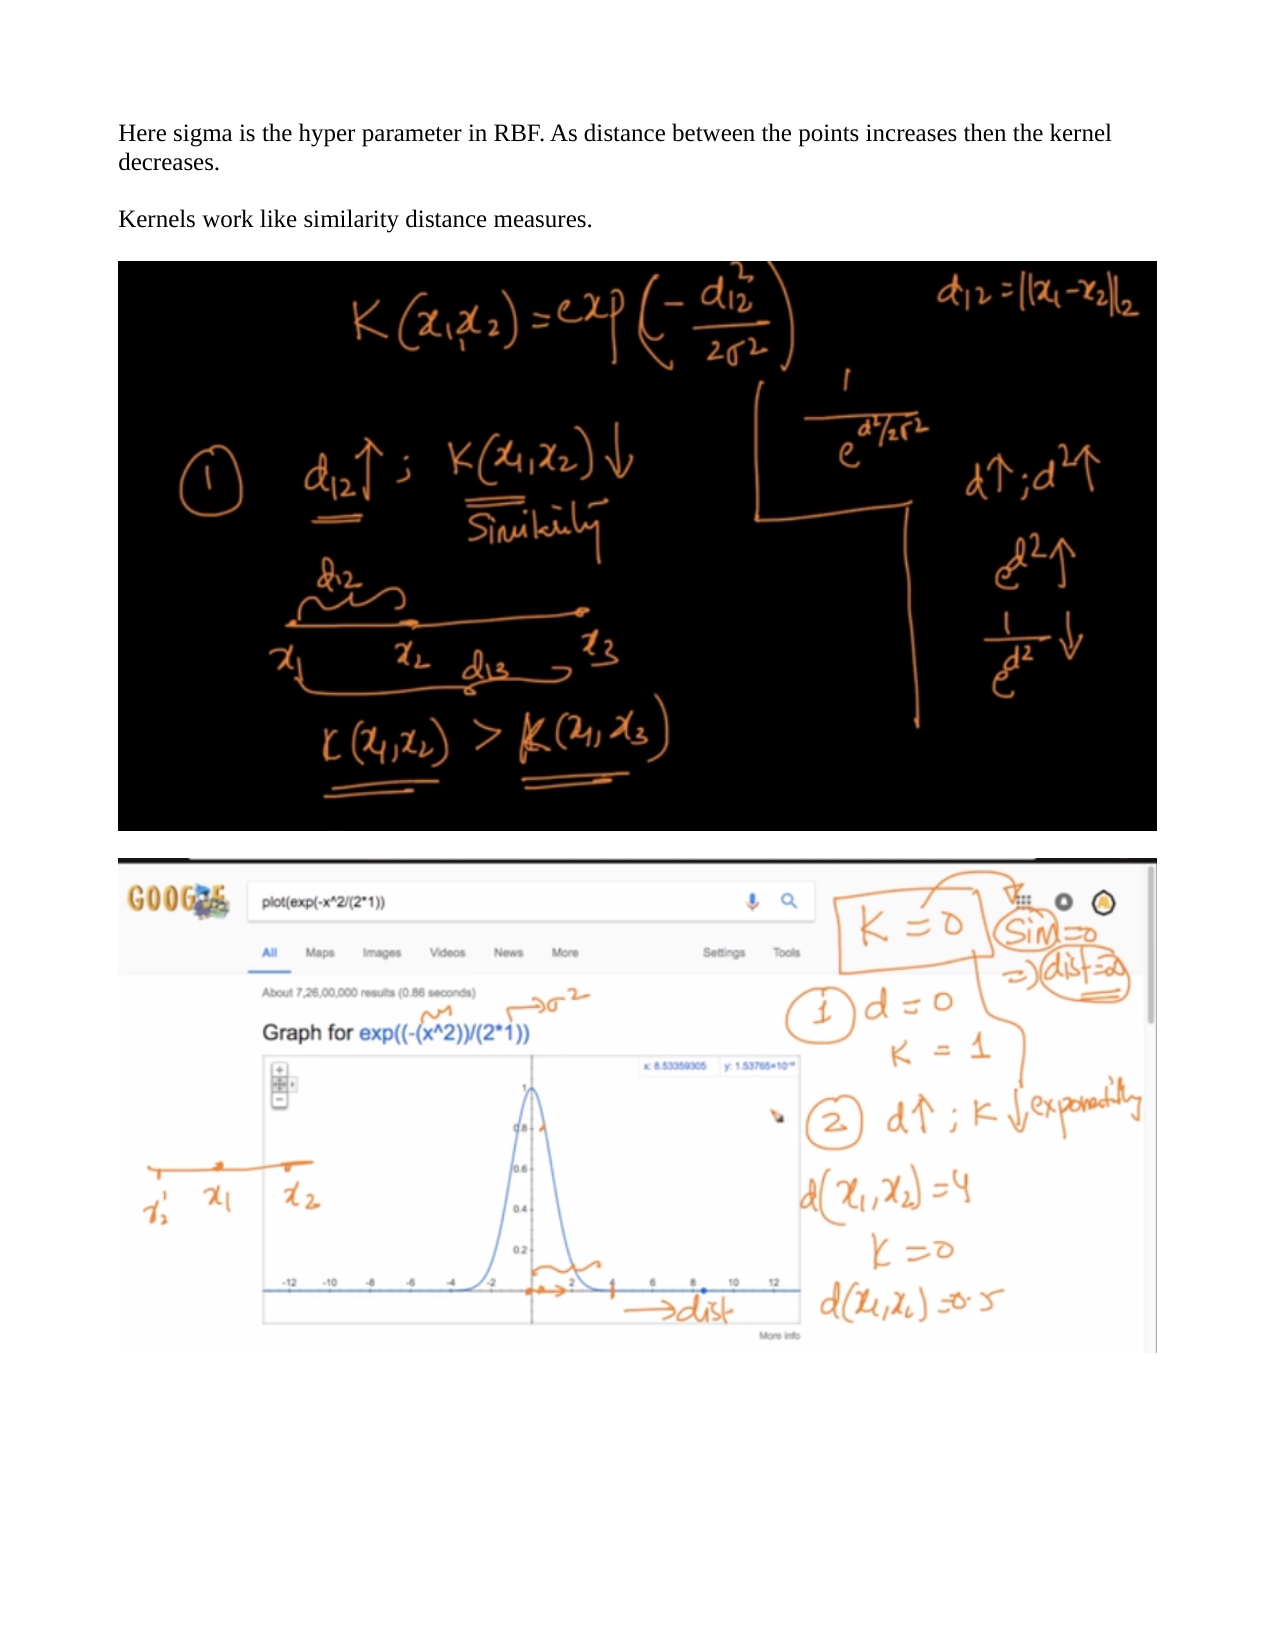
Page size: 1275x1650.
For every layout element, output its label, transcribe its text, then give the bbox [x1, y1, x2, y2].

text Here sigma is the hyper parameter in RBF. As distance between the points increases then the kernel decreases. [118, 118, 1157, 176]
picture [118, 858, 1157, 1353]
text Kernels work like similarity distance measures. [118, 204, 1157, 233]
picture [118, 261, 1157, 831]
